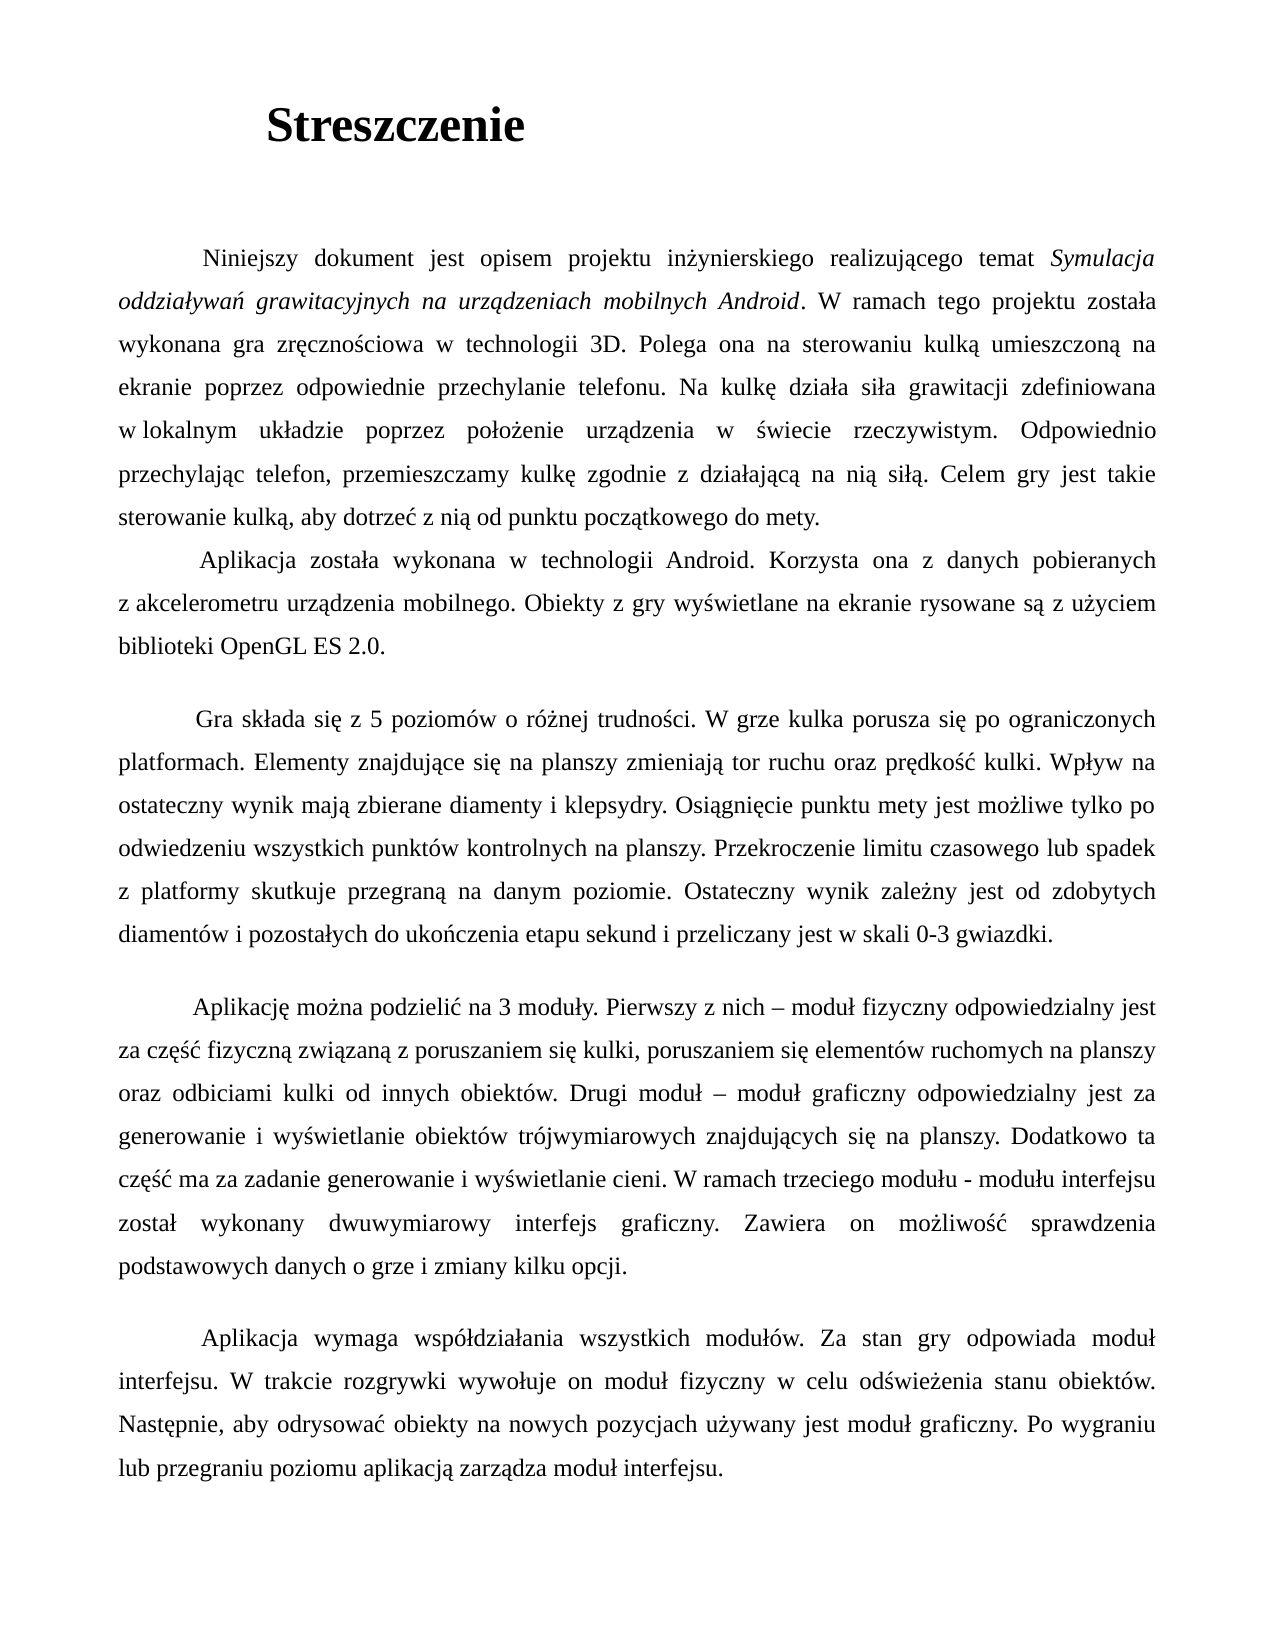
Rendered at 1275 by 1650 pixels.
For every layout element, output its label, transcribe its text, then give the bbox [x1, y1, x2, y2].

text Aplikacja wymaga współdziałania wszystkich modułów. Za stan gry odpowiada moduł interfejsu. W trakcie rozgrywki wywołuje on moduł fizyczny w celu odświeżenia stanu obiektów. Następnie, aby odrysować obiekty na nowych pozycjach używany jest moduł graficzny. Po wygraniu lub przegraniu poziomu aplikacją zarządza moduł interfejsu. [118, 1323, 1157, 1481]
text Aplikacja została wykonana w technologii Android. Korzysta ona z danych pobieranych z akcelerometru urządzenia mobilnego. Obiekty z gry wyświetlane na ekranie rysowane są z użyciem biblioteki OpenGL ES 2.0. [118, 545, 1157, 660]
text Aplikację można podzielić na 3 moduły. Pierwszy z nich – moduł fizyczny odpowiedzialny jest za część fizyczną związaną z poruszaniem się kulki, poruszaniem się elementów ruchomych na planszy oraz odbiciami kulki od innych obiektów. Drugi moduł – moduł graficzny odpowiedzialny jest za generowanie i wyświetlanie obiektów trójwymiarowych znajdujących się na planszy. Dodatkowo ta część ma za zadanie generowanie i wyświetlanie cieni. W ramach trzeciego modułu - modułu interfejsu został wykonany dwuwymiarowy interfejs graficzny. Zawiera on możliwość sprawdzenia podstawowych danych o grze i zmiany kilku opcji. [118, 992, 1157, 1279]
text Streszczenie [266, 94, 1157, 152]
text Gra składa się z 5 poziomów o różnej trudności. W grze kulka porusza się po ograniczonych platformach. Elementy znajdujące się na planszy zmieniają tor ruchu oraz prędkość kulki. Wpływ na ostateczny wynik mają zbierane diamenty i klepsydry. Osiągnięcie punktu mety jest możliwe tylko po odwiedzeniu wszystkich punktów kontrolnych na planszy. Przekroczenie limitu czasowego lub spadek z platformy skutkuje przegraną na danym poziomie. Ostateczny wynik zależny jest od zdobytych diamentów i pozostałych do ukończenia etapu sekund i przeliczany jest w skali 0-3 gwiazdki. [118, 704, 1157, 948]
text Niniejszy dokument jest opisem projektu inżynierskiego realizującego temat Symulacja oddziaływań grawitacyjnych na urządzeniach mobilnych Android. W ramach tego projektu została wykonana gra zręcznościowa w technologii 3D. Polega ona na sterowaniu kulką umieszczoną na ekranie poprzez odpowiednie przechylanie telefonu. Na kulkę działa siła grawitacji zdefiniowana w lokalnym układzie poprzez położenie urządzenia w świecie rzeczywistym. Odpowiednio przechylając telefon, przemieszczamy kulkę zgodnie z działającą na nią siłą. Celem gry jest takie sterowanie kulką, aby dotrzeć z nią od punktu początkowego do mety. [118, 243, 1157, 531]
